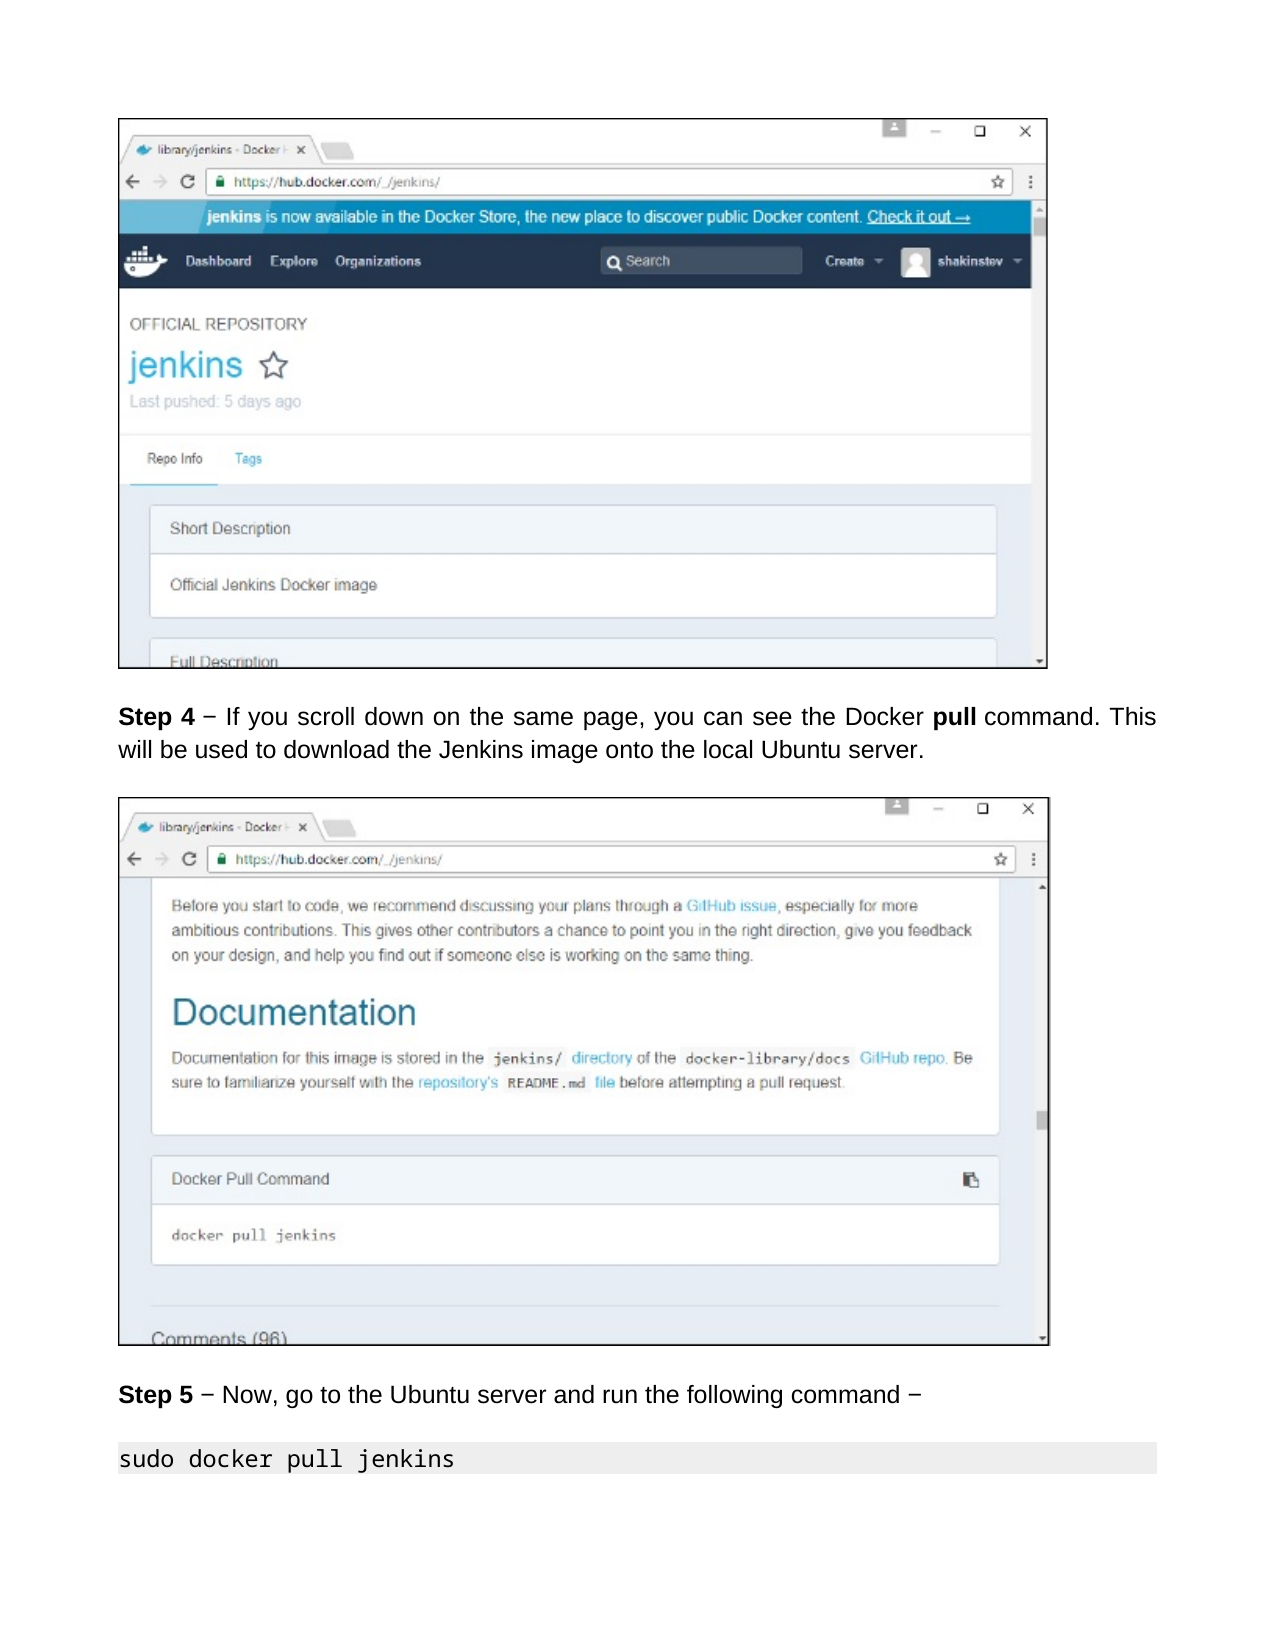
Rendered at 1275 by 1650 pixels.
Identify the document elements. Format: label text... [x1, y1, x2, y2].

text sudo docker pull jenkins [118, 1442, 1157, 1474]
picture [118, 797, 1051, 1346]
picture [118, 118, 1048, 669]
text Step 5 − Now, go to the Ubuntu server and run the following command − [118, 1379, 1157, 1408]
text Step 4 − If you scroll down on the same page, you can see the Docker pull command. This will be used to download the Jenkins image onto the local Ubuntu server. [118, 702, 1157, 764]
